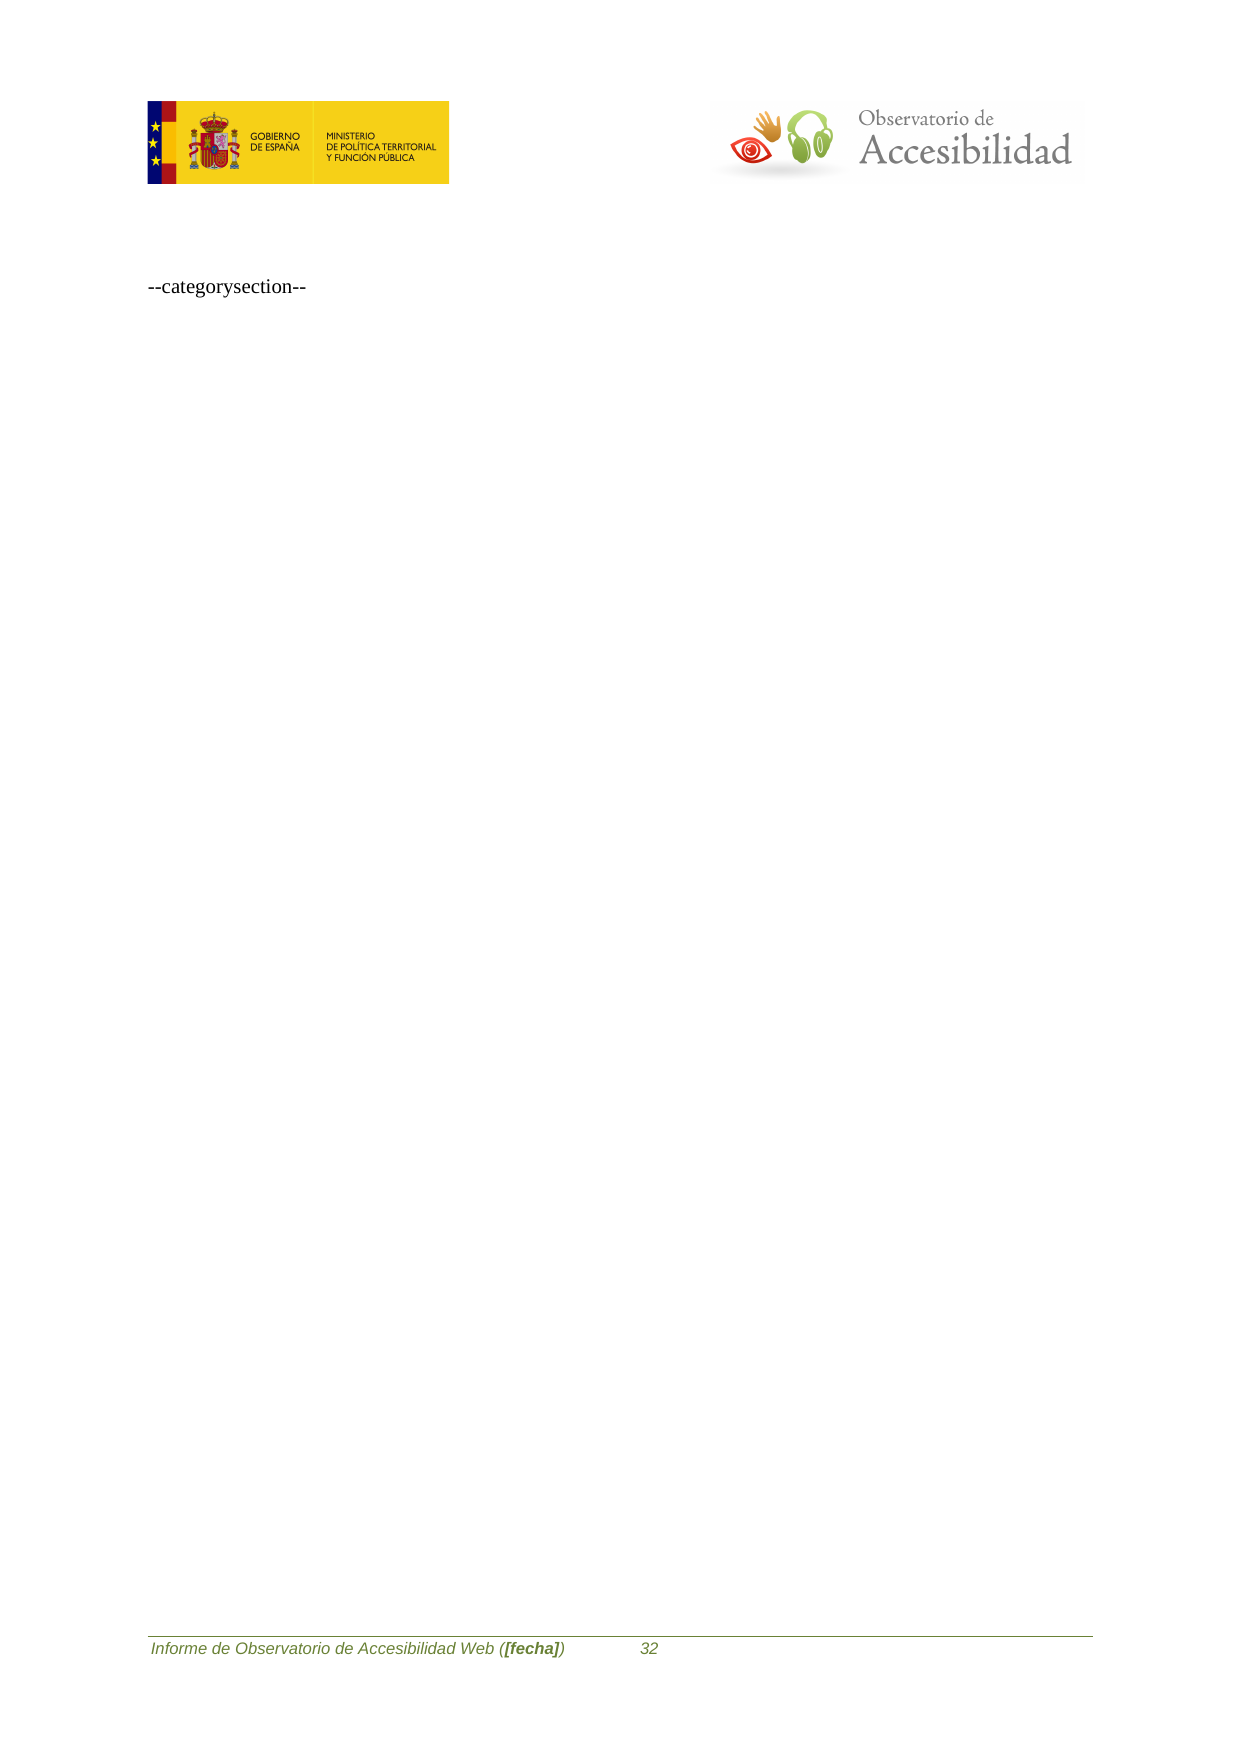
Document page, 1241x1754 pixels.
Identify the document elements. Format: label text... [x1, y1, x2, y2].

picture [710, 101, 1086, 184]
text --categorysection-- [148, 274, 1092, 298]
picture [147, 101, 450, 184]
